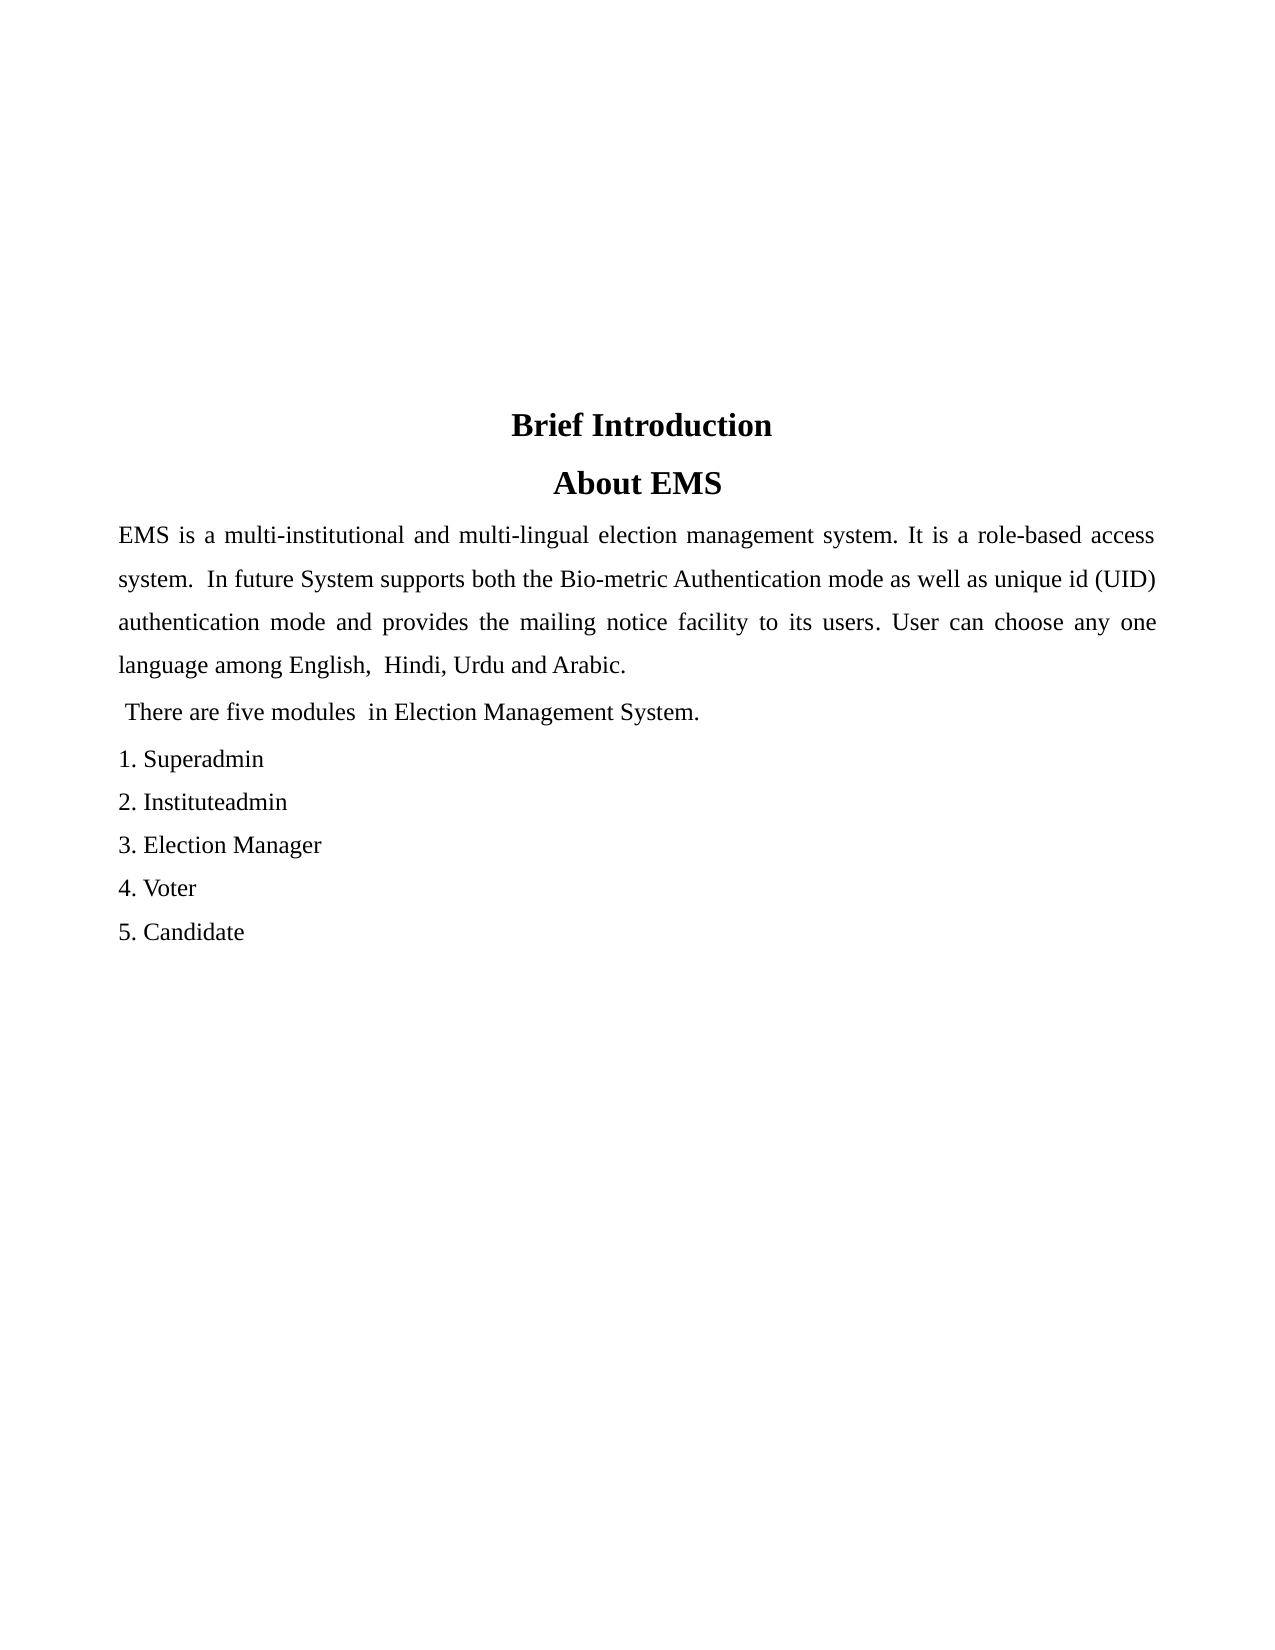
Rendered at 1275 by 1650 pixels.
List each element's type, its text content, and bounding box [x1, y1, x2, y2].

text EMS is a multi-institutional and multi-lingual election management system. It is a role-based access system. In future System supports both the Bio-metric Authentication mode as well as unique id (UID) authentication mode and provides the mailing notice facility to its users. User can choose any one language among English, Hindi, Urdu and Arabic. [118, 521, 1157, 679]
list About EMS [118, 463, 1157, 501]
text 4. Voter [118, 873, 1157, 902]
text 5. Candidate [118, 917, 1157, 945]
text There are five modules in Election Management System. [118, 693, 1157, 727]
text 2. Instituteadmin [118, 787, 1157, 816]
text 3. Election Manager [118, 830, 1157, 859]
list Brief Introduction [118, 406, 1157, 444]
text 1. Superadmin [118, 744, 1157, 773]
